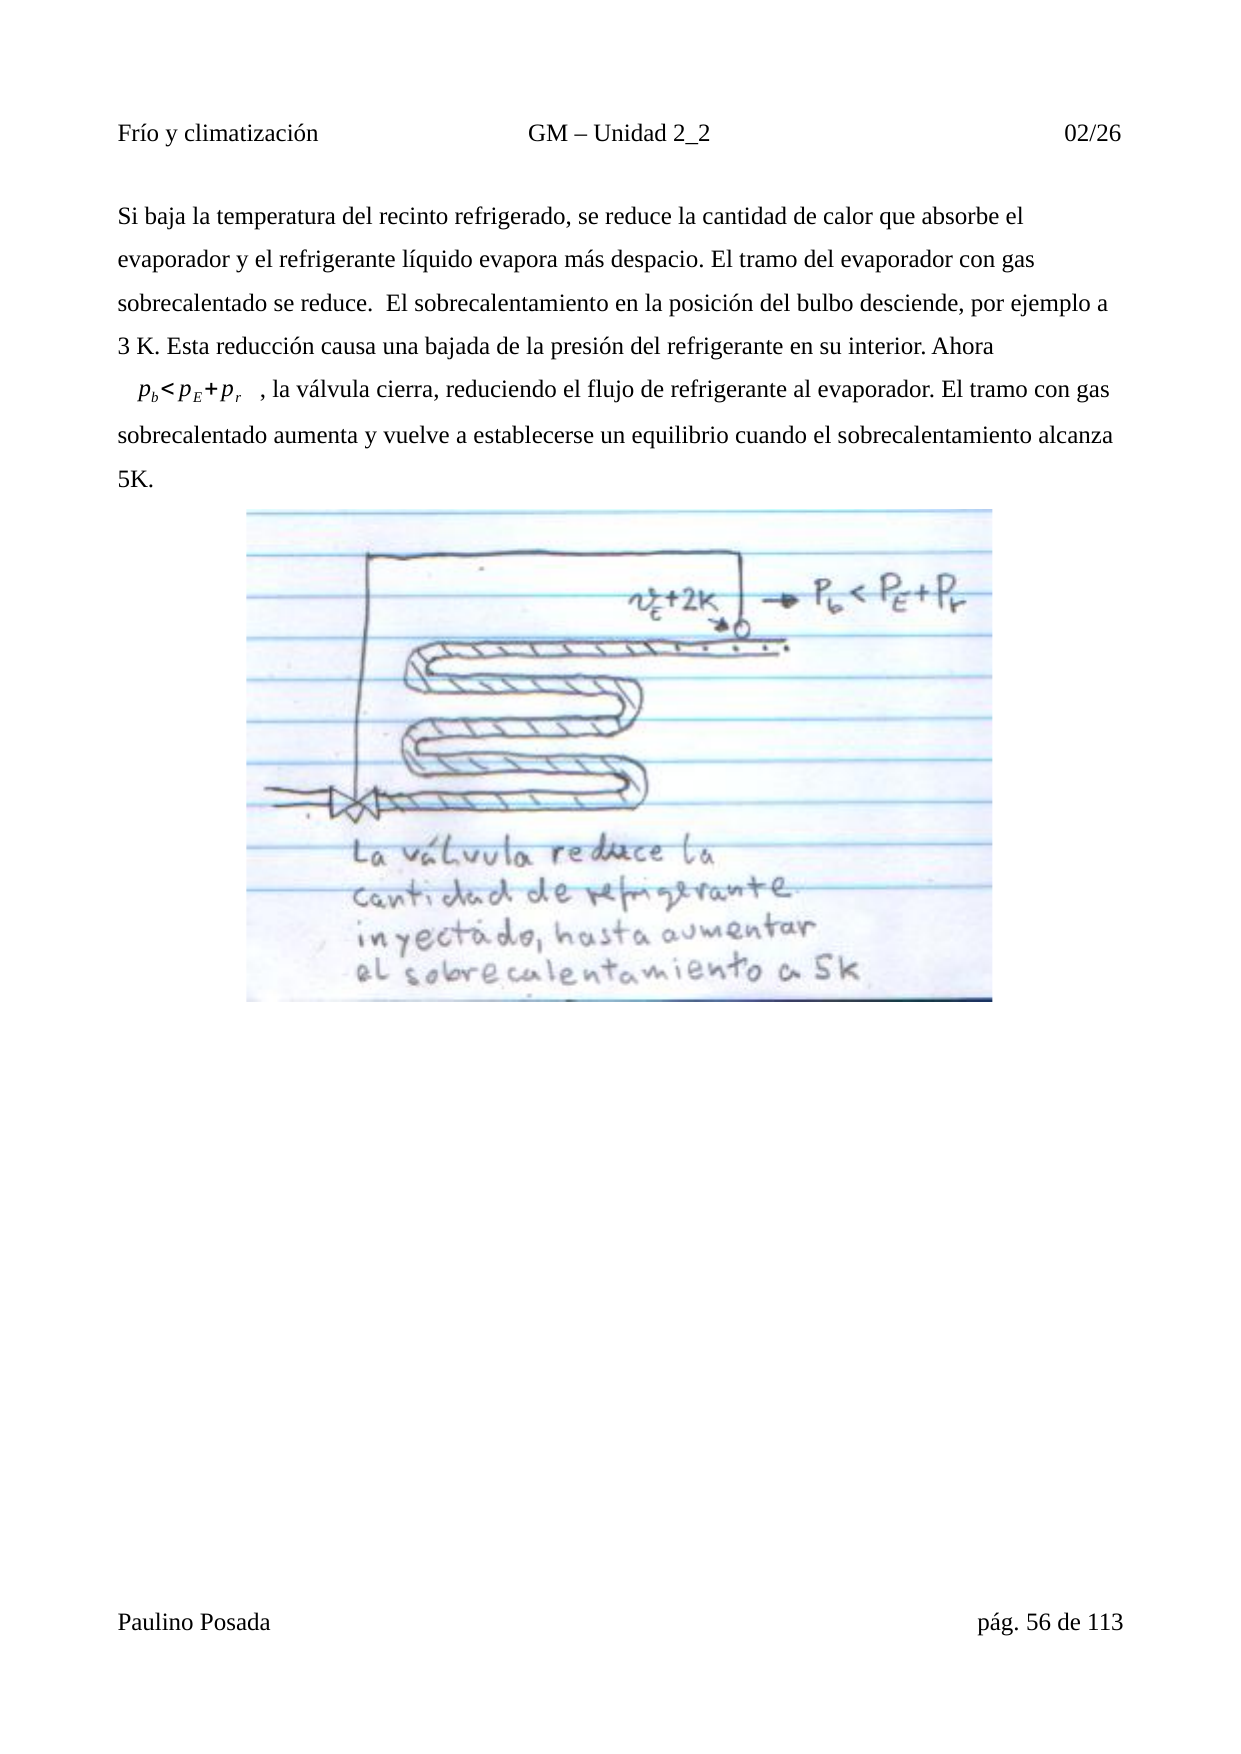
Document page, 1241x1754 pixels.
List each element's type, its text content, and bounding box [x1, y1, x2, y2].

text Si baja la temperatura del recinto refrigerado, se reduce la cantidad de calor que absorbe el evaporador y el refrigerante líquido evapora más despacio. El tramo del evaporador con gas sobrecalentado se reduce. El sobrecalentamiento en la posición del bulbo desciende, por ejemplo a 3 K. Esta reducción causa una bajada de la presión del refrigerante en su interior. Ahora , la válvula cierra, reduciendo el flujo de refrigerante al evaporador. El tramo con gas sobrecalentado aumenta y vuelve a establecerse un equilibrio cuando el sobrecalentamiento alcanza 5K. [117, 201, 1123, 492]
picture [246, 509, 993, 1002]
